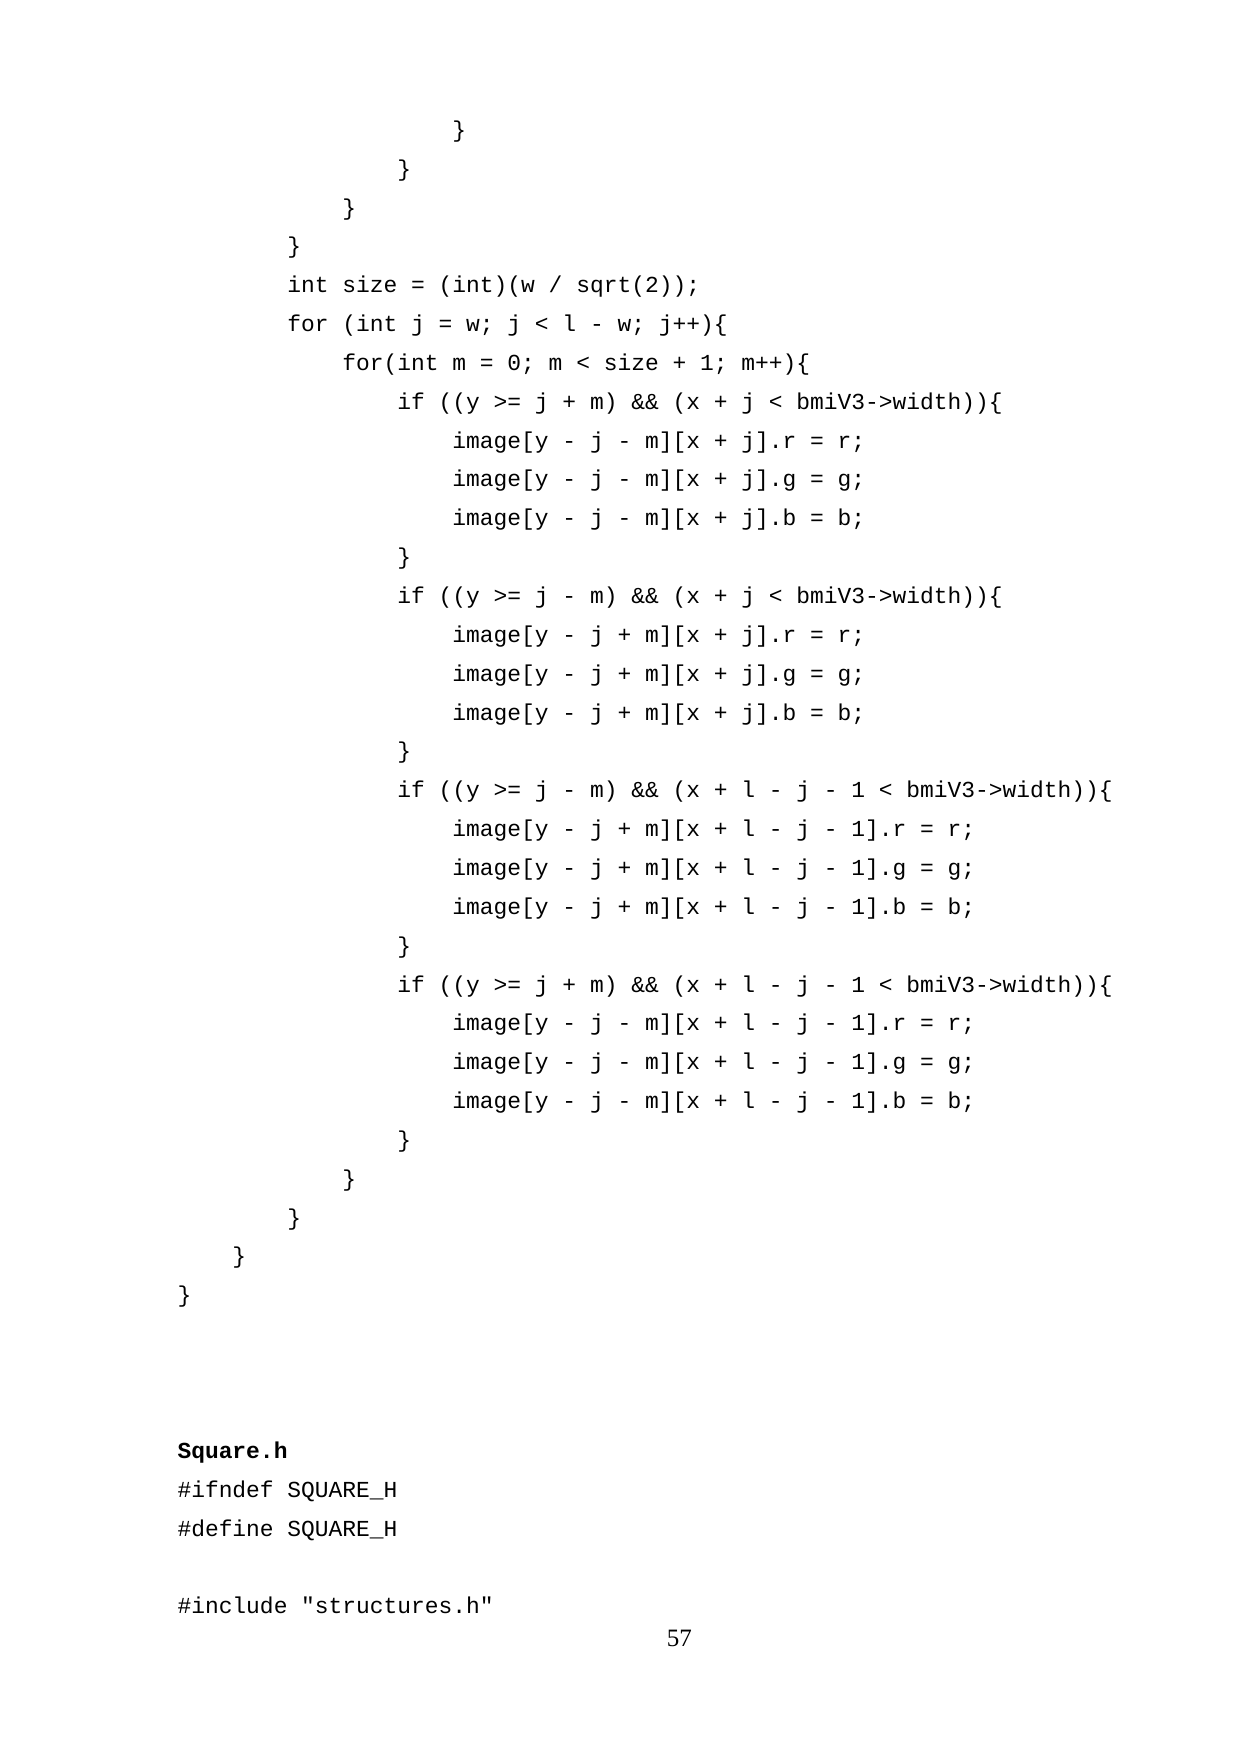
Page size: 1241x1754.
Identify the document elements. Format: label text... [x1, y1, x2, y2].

text int size = (int)(w / sqrt(2)); [177, 273, 1181, 299]
text image[y - j + m][x + l - j - 1].g = g; [177, 856, 1181, 882]
text image[y - j + m][x + j].g = g; [177, 662, 1181, 688]
text image[y - j - m][x + j].b = b; [177, 507, 1181, 533]
text } [177, 1167, 1181, 1193]
text image[y - j + m][x + l - j - 1].b = b; [177, 895, 1181, 921]
text image[y - j + m][x + l - j - 1].r = r; [177, 817, 1181, 843]
text image[y - j - m][x + l - j - 1].b = b; [177, 1089, 1181, 1115]
text if ((y >= j - m) && (x + l - j - 1 < bmiV3->width)){ [177, 779, 1181, 804]
text } [177, 118, 1181, 144]
text image[y - j - m][x + l - j - 1].g = g; [177, 1051, 1181, 1077]
text } [177, 196, 1181, 222]
text image[y - j + m][x + j].b = b; [177, 701, 1181, 727]
text image[y - j - m][x + l - j - 1].r = r; [177, 1012, 1181, 1038]
text image[y - j + m][x + j].r = r; [177, 623, 1181, 649]
text image[y - j - m][x + j].r = r; [177, 429, 1181, 455]
text #define SQUARE_H [177, 1517, 1181, 1543]
text Square.h [177, 1439, 1181, 1465]
text if ((y >= j + m) && (x + j < bmiV3->width)){ [177, 390, 1181, 416]
text for (int j = w; j < l - w; j++){ [177, 312, 1181, 338]
text } [177, 1245, 1181, 1271]
text #include "structures.h" [177, 1594, 1181, 1621]
text } [177, 740, 1181, 766]
text } [177, 1128, 1181, 1154]
text } [177, 934, 1181, 960]
text } [177, 1284, 1181, 1310]
text image[y - j - m][x + j].g = g; [177, 468, 1181, 494]
text } [177, 157, 1181, 183]
text for(int m = 0; m < size + 1; m++){ [177, 351, 1181, 377]
text } [177, 1206, 1181, 1232]
text if ((y >= j - m) && (x + j < bmiV3->width)){ [177, 584, 1181, 610]
text #ifndef SQUARE_H [177, 1478, 1181, 1504]
text } [177, 235, 1181, 261]
text if ((y >= j + m) && (x + l - j - 1 < bmiV3->width)){ [177, 973, 1181, 999]
text } [177, 546, 1181, 571]
